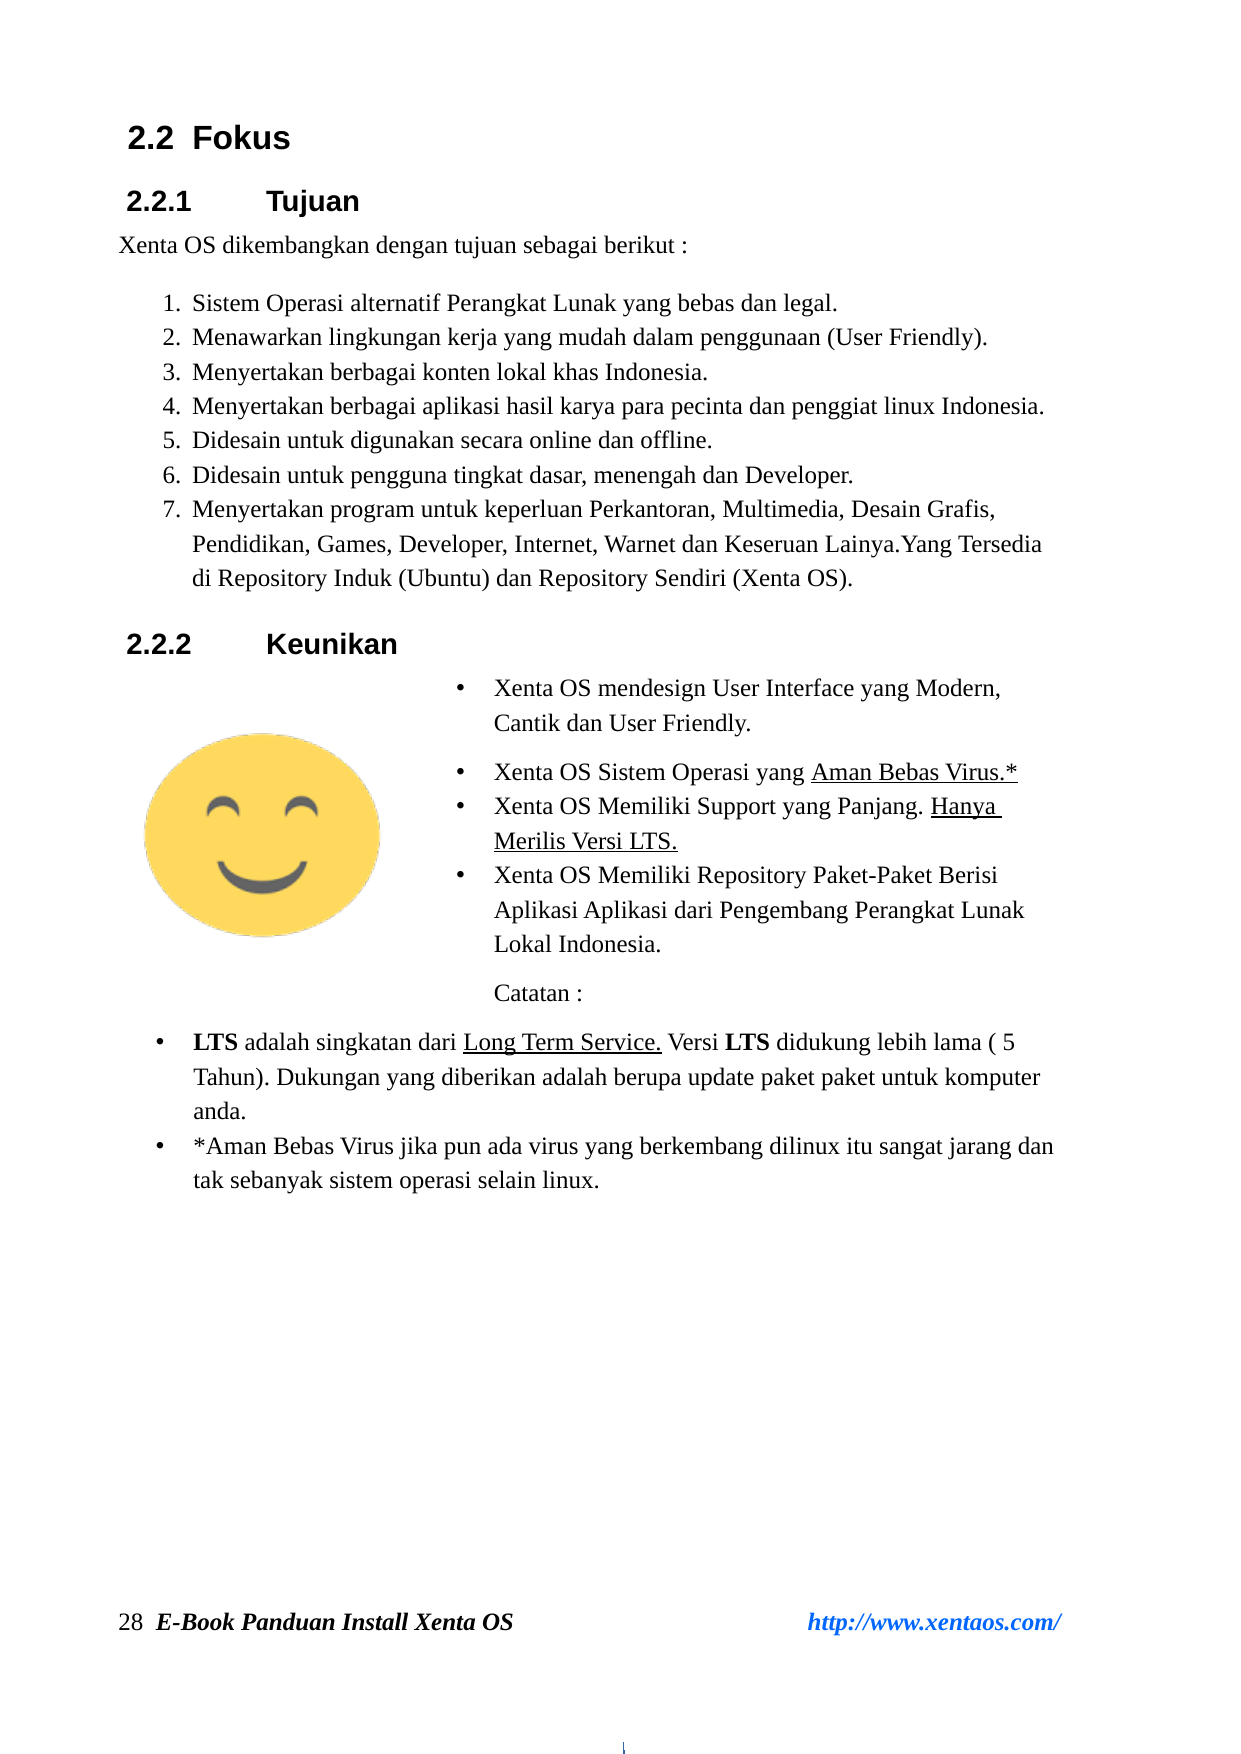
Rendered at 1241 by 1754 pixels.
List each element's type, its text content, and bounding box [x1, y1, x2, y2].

list Didesain untuk digunakan secara online dan offline. [162, 426, 1063, 454]
list Xenta OS Memiliki Support yang Panjang. Hanya Merilis Versi LTS. [419, 791, 1063, 854]
list Didesain untuk pengguna tingkat dasar, menengah dan Developer. [162, 460, 1063, 489]
list Xenta OS Sistem Operasi yang Aman Bebas Virus.* [419, 757, 1063, 786]
subtitle Tujuan [118, 184, 1063, 218]
list Xenta OS Memiliki Repository Paket-Paket Berisi Aplikasi Aplikasi dari Pengembang Perangkat Lunak Lokal Indonesia. [419, 860, 1063, 958]
list Menyertakan berbagai aplikasi hasil karya para pecinta dan penggiat linux Indonesia. [162, 391, 1063, 420]
list Menyertakan program untuk keperluan Perkantoran, Multimedia, Desain Grafis, Pendidikan, Games, Developer, Internet, Warnet dan Keseruan Lainya.Yang Tersedia di Repository Induk (Ubuntu) dan Repository Sendiri (Xenta OS). [162, 494, 1063, 592]
subtitle Fokus [118, 118, 1063, 157]
subtitle Keunikan [118, 627, 1063, 661]
text Xenta OS dikembangkan dengan tujuan sebagai berikut : [118, 230, 1063, 259]
list *Aman Bebas Virus jika pun ada virus yang berkembang dilinux itu sangat jarang dan tak sebanyak sistem operasi selain linux. [156, 1131, 1063, 1194]
list Catatan : [156, 978, 1063, 1007]
list Sistem Operasi alternatif Perangkat Lunak yang bebas dan legal. [162, 288, 1063, 316]
list LTS adalah singkatan dari Long Term Service. Versi LTS didukung lebih lama ( 5 Tahun). Dukungan yang diberikan adalah berupa update paket paket untuk komputer anda. [156, 1027, 1063, 1125]
list Menawarkan lingkungan kerja yang mudah dalam penggunaan (User Friendly). [162, 322, 1063, 351]
list Menyertakan berbagai konten lokal khas Indonesia. [162, 357, 1063, 385]
list Xenta OS mendesign User Interface yang Modern, Cantik dan User Friendly. [156, 673, 1063, 737]
picture [106, 679, 419, 992]
